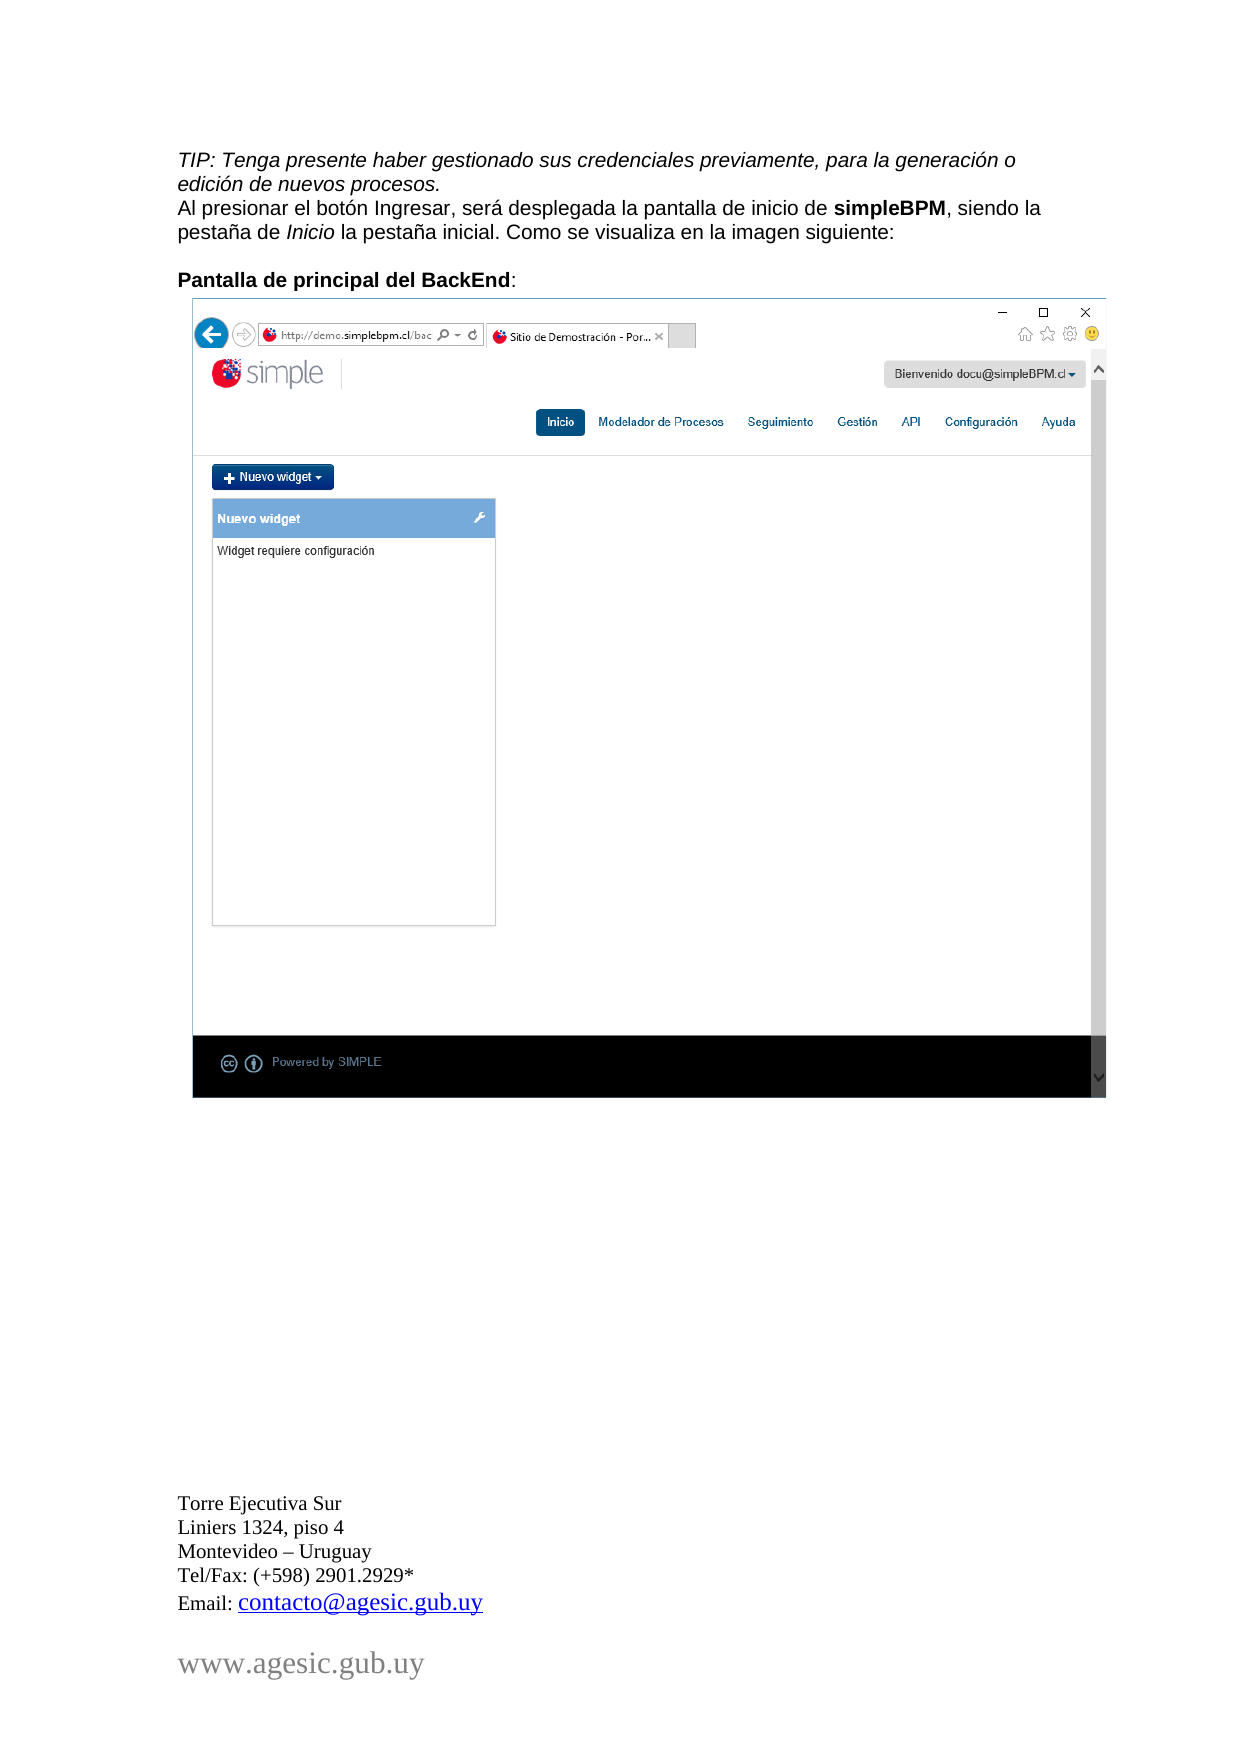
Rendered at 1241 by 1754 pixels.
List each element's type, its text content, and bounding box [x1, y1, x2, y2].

text Al presionar el botón Ingresar, será desplegada la pantalla de inicio de simpleBPM, siendo la pestaña de Inicio la pestaña inicial. Como se visualiza en la imagen siguiente: [177, 196, 1063, 243]
text Pantalla de principal del BackEnd: [177, 267, 1063, 291]
text TIP: Tenga presente haber gestionado sus credenciales previamente, para la generación o edición de nuevos procesos. [177, 148, 1063, 196]
picture [192, 298, 1107, 1098]
